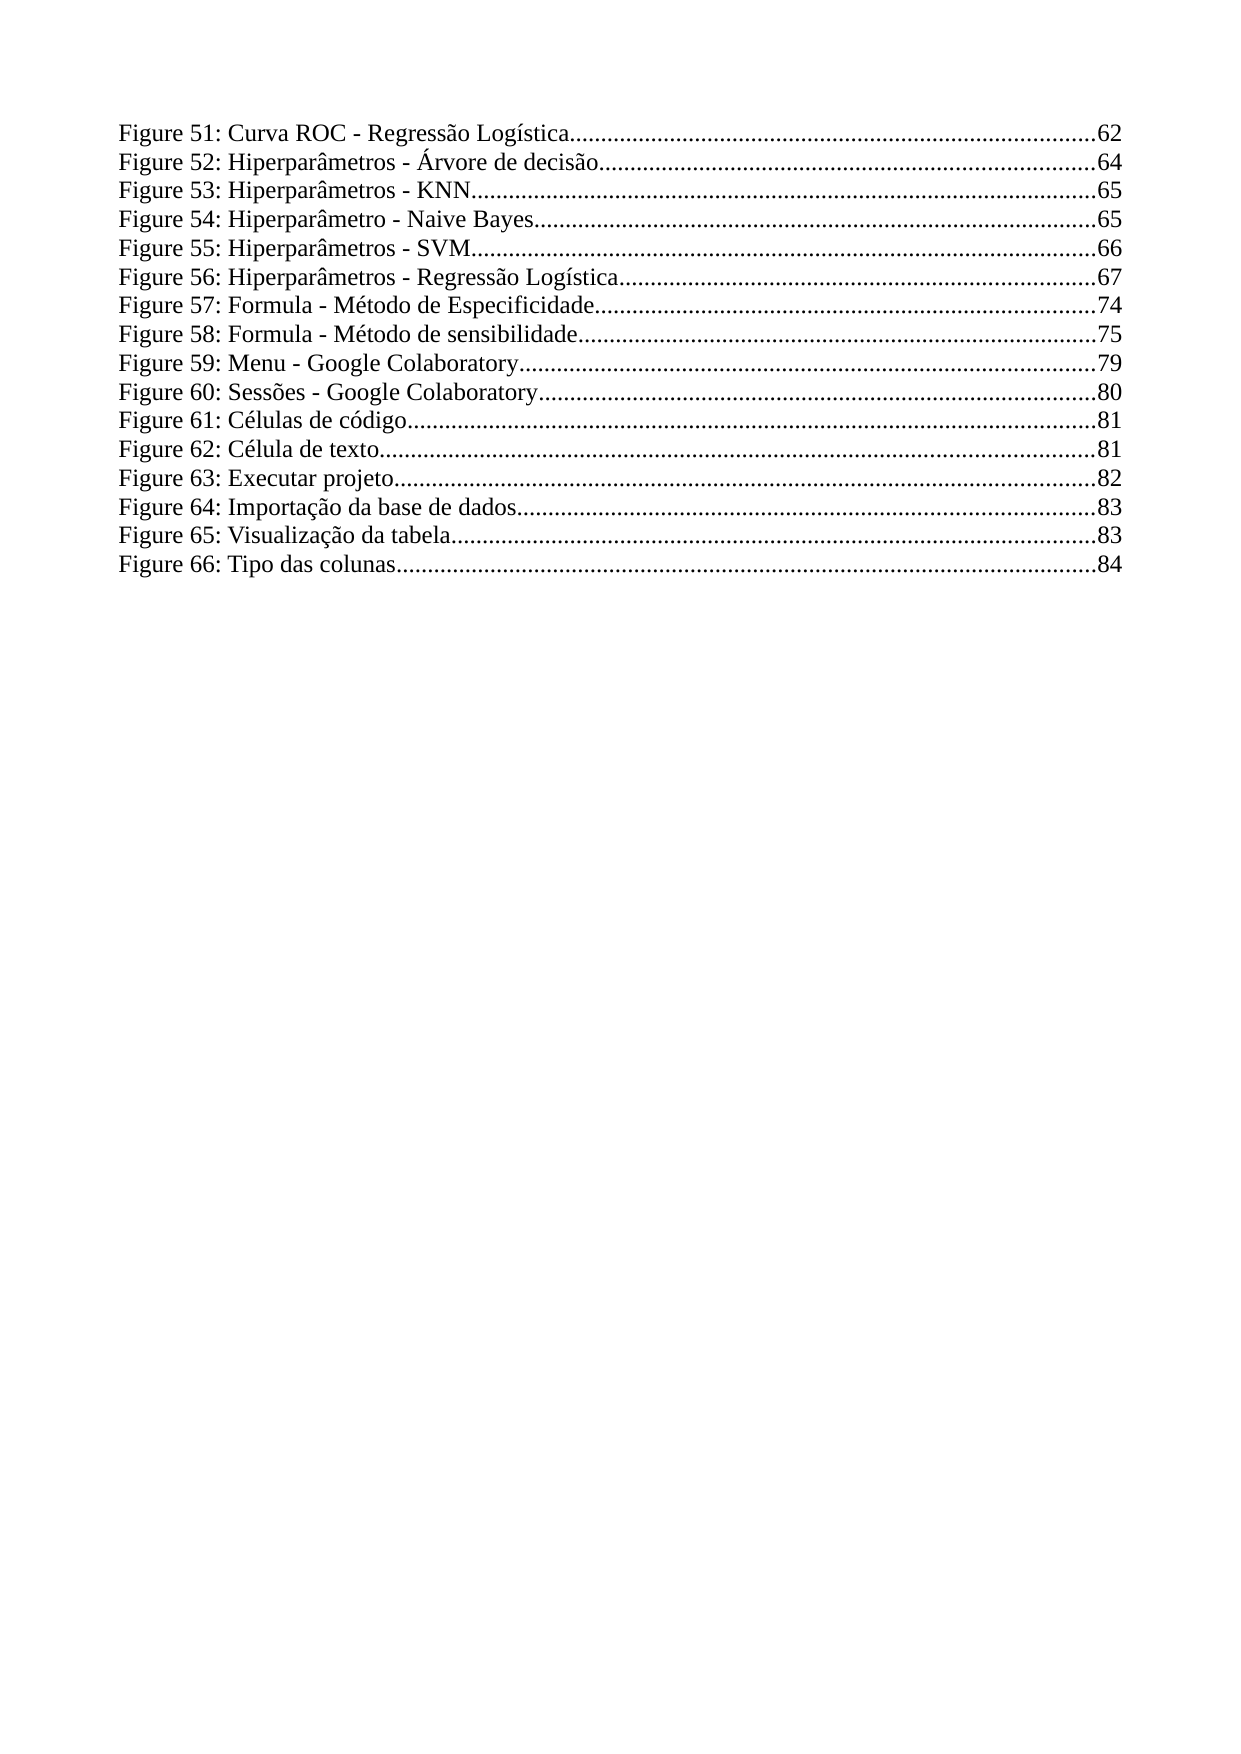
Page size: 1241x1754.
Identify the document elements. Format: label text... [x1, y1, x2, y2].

text Figure 52: Hiperparâmetros - Árvore de decisão 64 [118, 147, 1122, 176]
text Figure 59: Menu - Google Colaboratory 79 [118, 348, 1122, 377]
text Figure 61: Células de código 81 [118, 406, 1122, 434]
text Figure 54: Hiperparâmetro - Naive Bayes 65 [118, 204, 1122, 233]
text Figure 66: Tipo das colunas 84 [118, 549, 1122, 578]
text Figure 58: Formula - Método de sensibilidade 75 [118, 319, 1122, 348]
text Figure 57: Formula - Método de Especificidade 74 [118, 291, 1122, 319]
text Figure 60: Sessões - Google Colaboratory 80 [118, 377, 1122, 406]
text Figure 65: Visualização da tabela 83 [118, 521, 1122, 549]
text Figure 55: Hiperparâmetros - SVM 66 [118, 233, 1122, 262]
text Figure 64: Importação da base de dados 83 [118, 492, 1122, 521]
text Figure 63: Executar projeto 82 [118, 463, 1122, 492]
text Figure 62: Célula de texto 81 [118, 434, 1122, 463]
text Figure 51: Curva ROC - Regressão Logística 62 [118, 118, 1122, 147]
text Figure 56: Hiperparâmetros - Regressão Logística 67 [118, 262, 1122, 291]
text Figure 53: Hiperparâmetros - KNN 65 [118, 176, 1122, 204]
